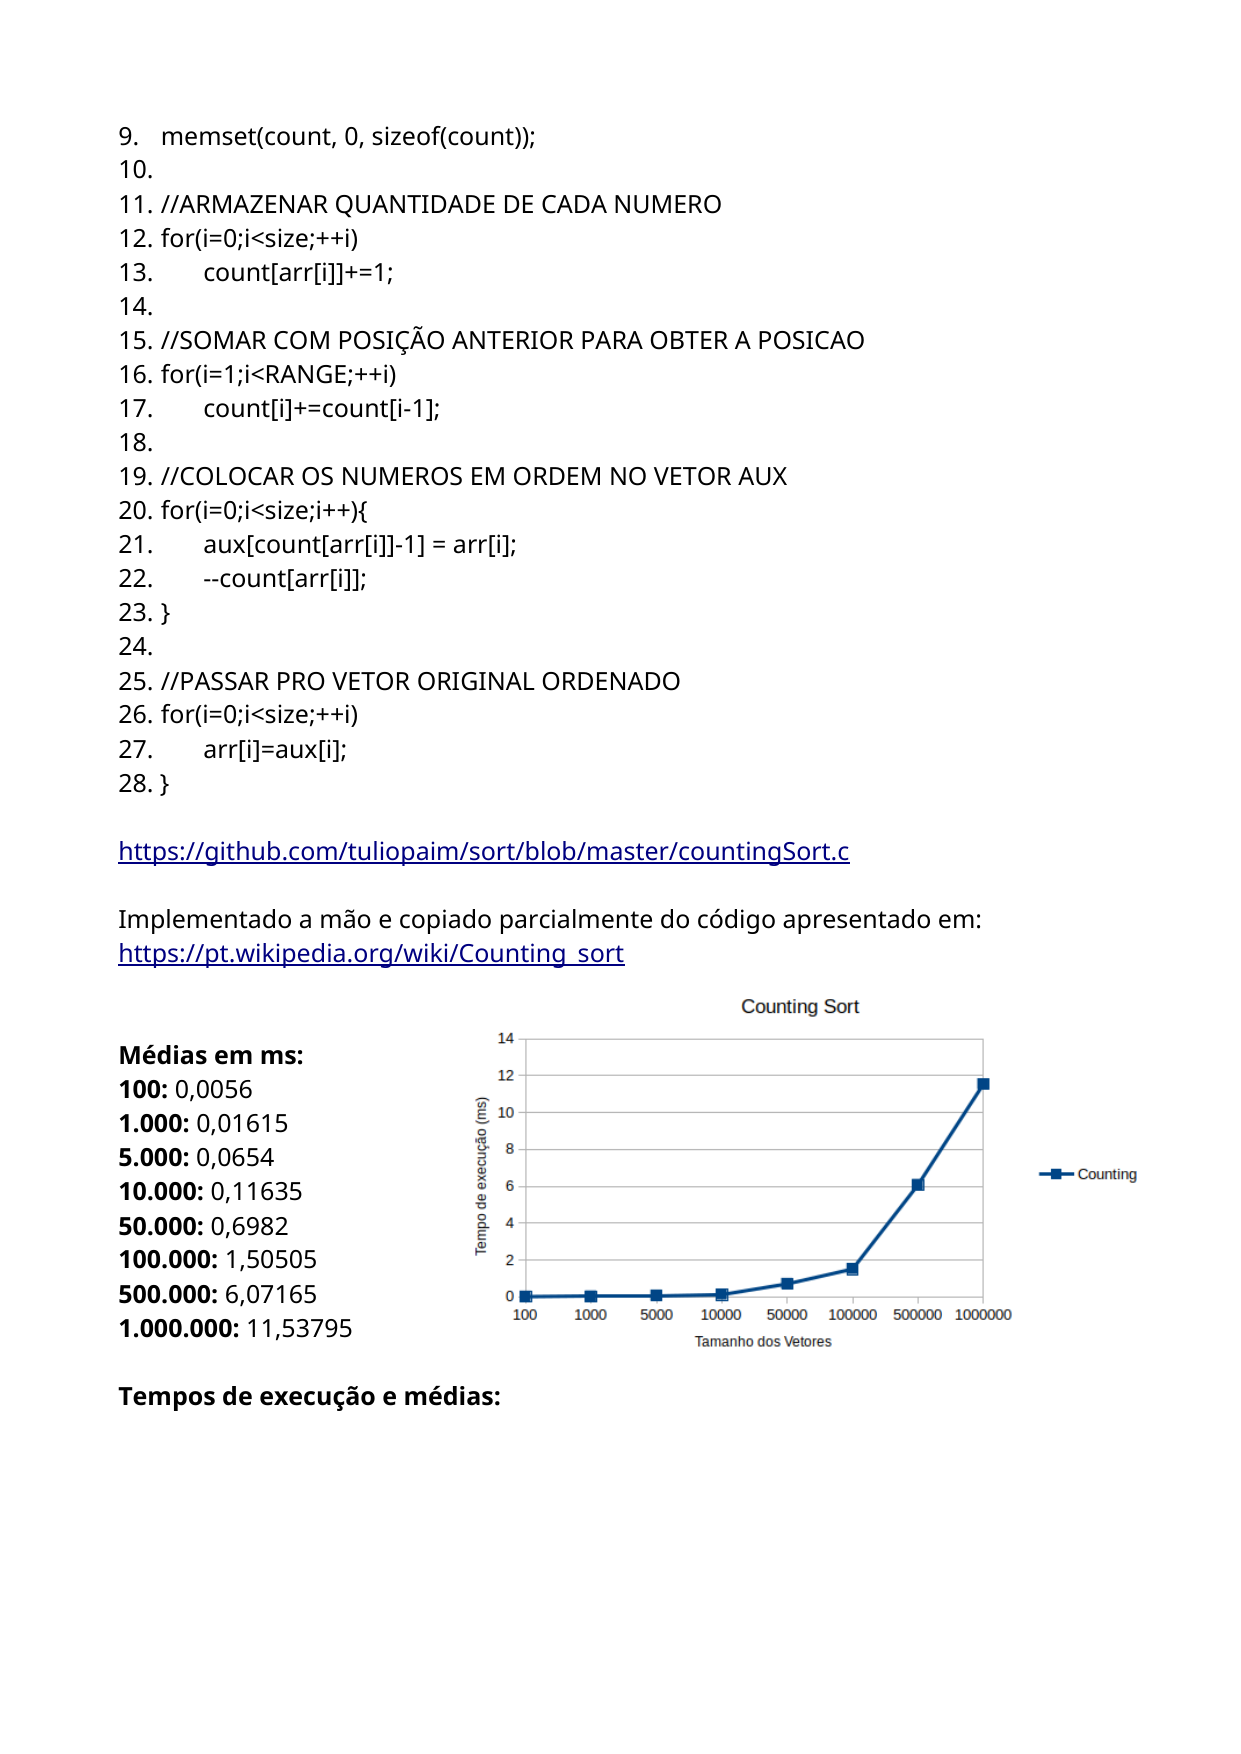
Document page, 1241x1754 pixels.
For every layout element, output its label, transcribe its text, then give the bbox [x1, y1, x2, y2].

text 10. [118, 152, 1122, 186]
text 25. //PASSAR PRO VETOR ORIGINAL ORDENADO [118, 663, 1122, 697]
text 15. //SOMAR COM POSIÇÃO ANTERIOR PARA OBTER A POSICAO [118, 322, 1122, 357]
text 20. for(i=0;i<size;i++){ [118, 493, 1122, 527]
text 14. [118, 288, 1122, 322]
text Implementado a mão e copiado parcialmente do código apresentado em: https://pt.wikipedia.org/wiki/Counting_sort [118, 902, 1122, 970]
text 100: 0,0056 [118, 1072, 450, 1106]
text 12. for(i=0;i<size;++i) [118, 220, 1122, 254]
text 21. aux[count[arr[i]]-1] = arr[i]; [118, 527, 1122, 561]
text Médias em ms: [118, 1038, 450, 1072]
text 5.000: 0,0654 [118, 1140, 450, 1174]
text 28. } [118, 765, 1122, 799]
text 19. //COLOCAR OS NUMEROS EM ORDEM NO VETOR AUX [118, 459, 1122, 493]
text 17. count[i]+=count[i-1]; [118, 391, 1122, 425]
text 18. [118, 425, 1122, 459]
text 500.000: 6,07165 [118, 1276, 450, 1310]
text 9. memset(count, 0, sizeof(count)); [118, 118, 1122, 152]
text 23. } [118, 595, 1122, 629]
text 16. for(i=1;i<RANGE;++i) [118, 357, 1122, 391]
text 100.000: 1,50505 [118, 1242, 450, 1276]
text 10.000: 0,11635 [118, 1174, 450, 1208]
text 24. [118, 629, 1122, 663]
text https://github.com/tuliopaim/sort/blob/master/countingSort.c [118, 833, 1122, 867]
picture [450, 976, 1152, 1371]
text 1.000.000: 11,53795 [118, 1310, 450, 1344]
text 27. arr[i]=aux[i]; [118, 731, 1122, 765]
text Tempos de execução e médias: [118, 1378, 1122, 1412]
text 11. //ARMAZENAR QUANTIDADE DE CADA NUMERO [118, 186, 1122, 220]
text 22. --count[arr[i]]; [118, 561, 1122, 595]
text 50.000: 0,6982 [118, 1208, 450, 1242]
text 1.000: 0,01615 [118, 1106, 450, 1140]
text 26. for(i=0;i<size;++i) [118, 697, 1122, 731]
text 13. count[arr[i]]+=1; [118, 254, 1122, 288]
